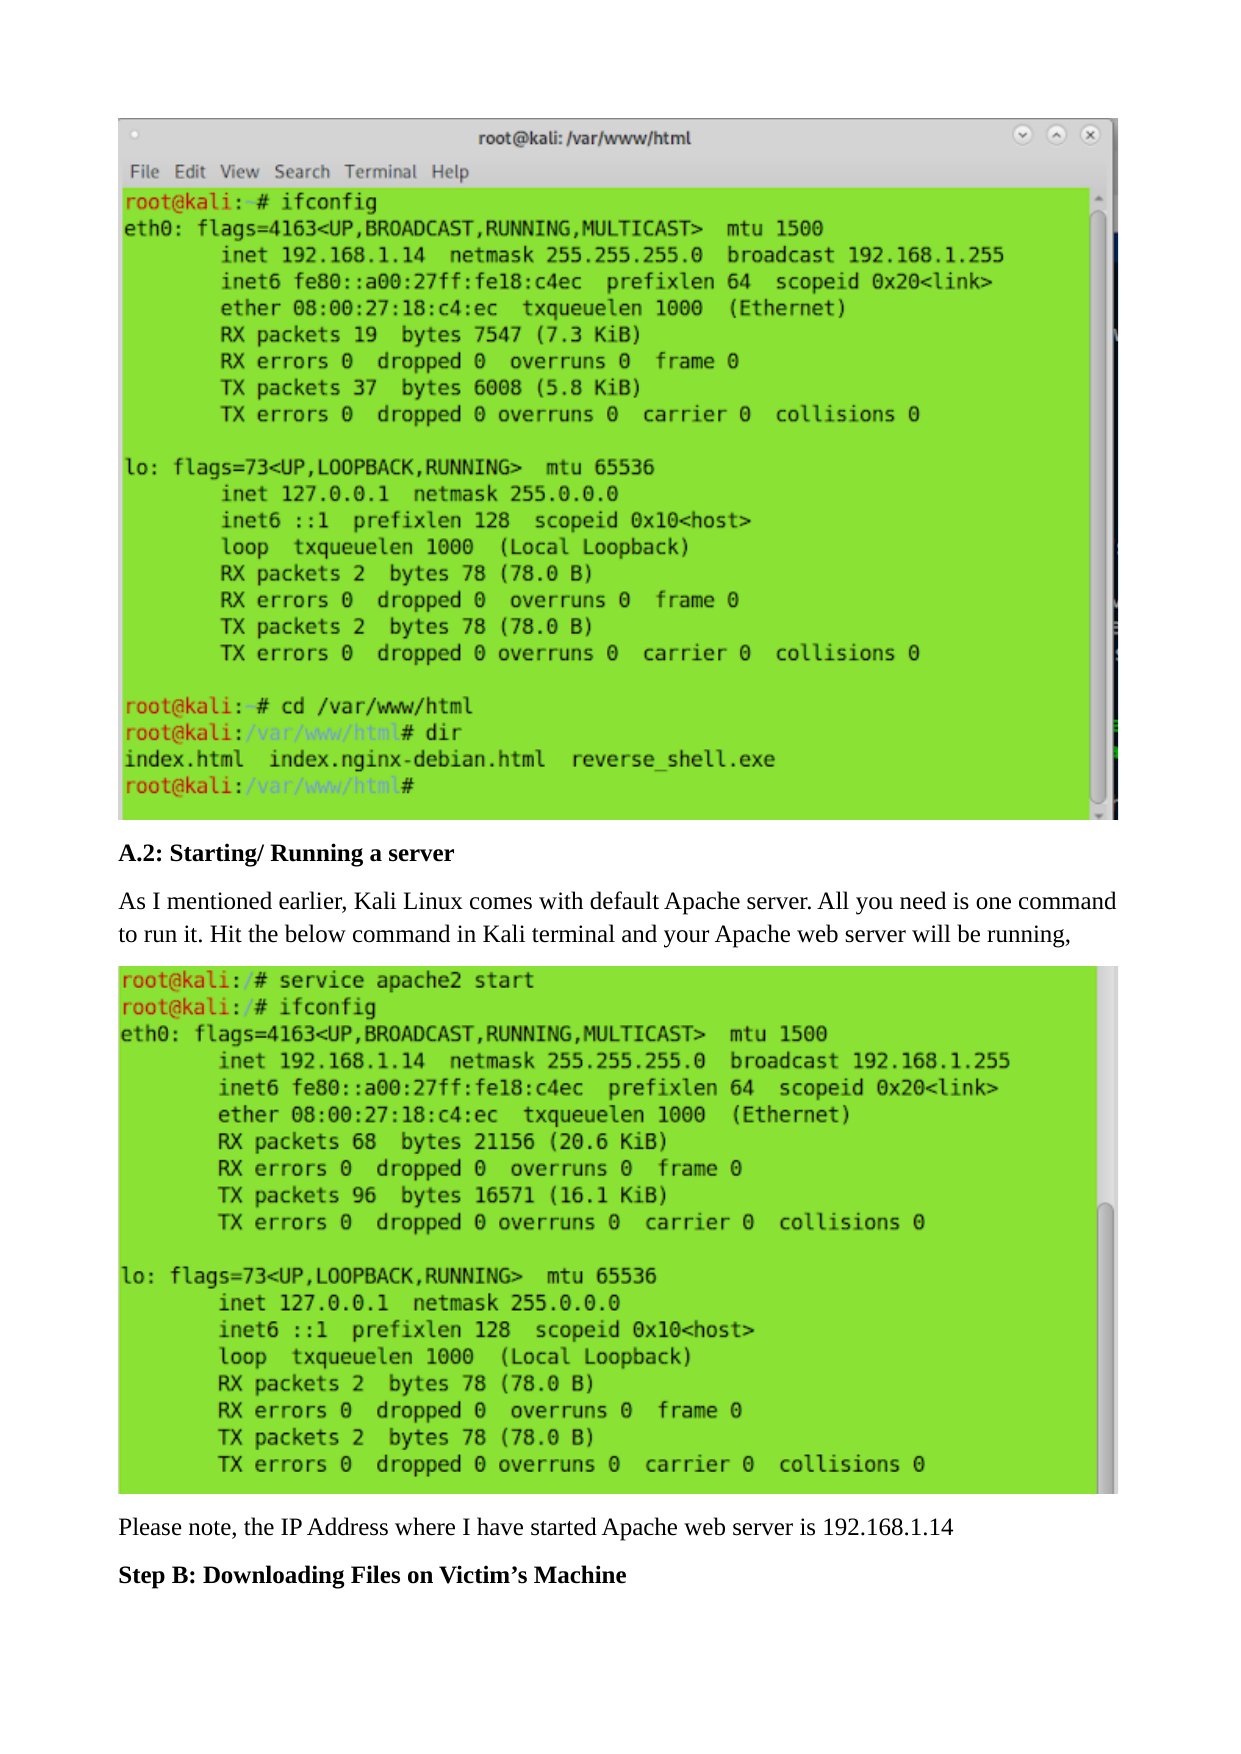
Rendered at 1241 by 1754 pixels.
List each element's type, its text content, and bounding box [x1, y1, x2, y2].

text As I mentioned earlier, Kali Linux comes with default Apache server. All you need is one command to run it. Hit the below command in Kali terminal and your Apache web server will be running, [118, 886, 1122, 948]
text A.2: Starting/ Running a server [118, 838, 1122, 867]
picture [118, 966, 1119, 1494]
picture [118, 118, 1119, 820]
text Step B: Downloading Files on Victim’s Machine [118, 1560, 1122, 1588]
text Please note, the IP Address where I have started Apache web server is 192.168.1.14 [118, 1512, 1122, 1541]
